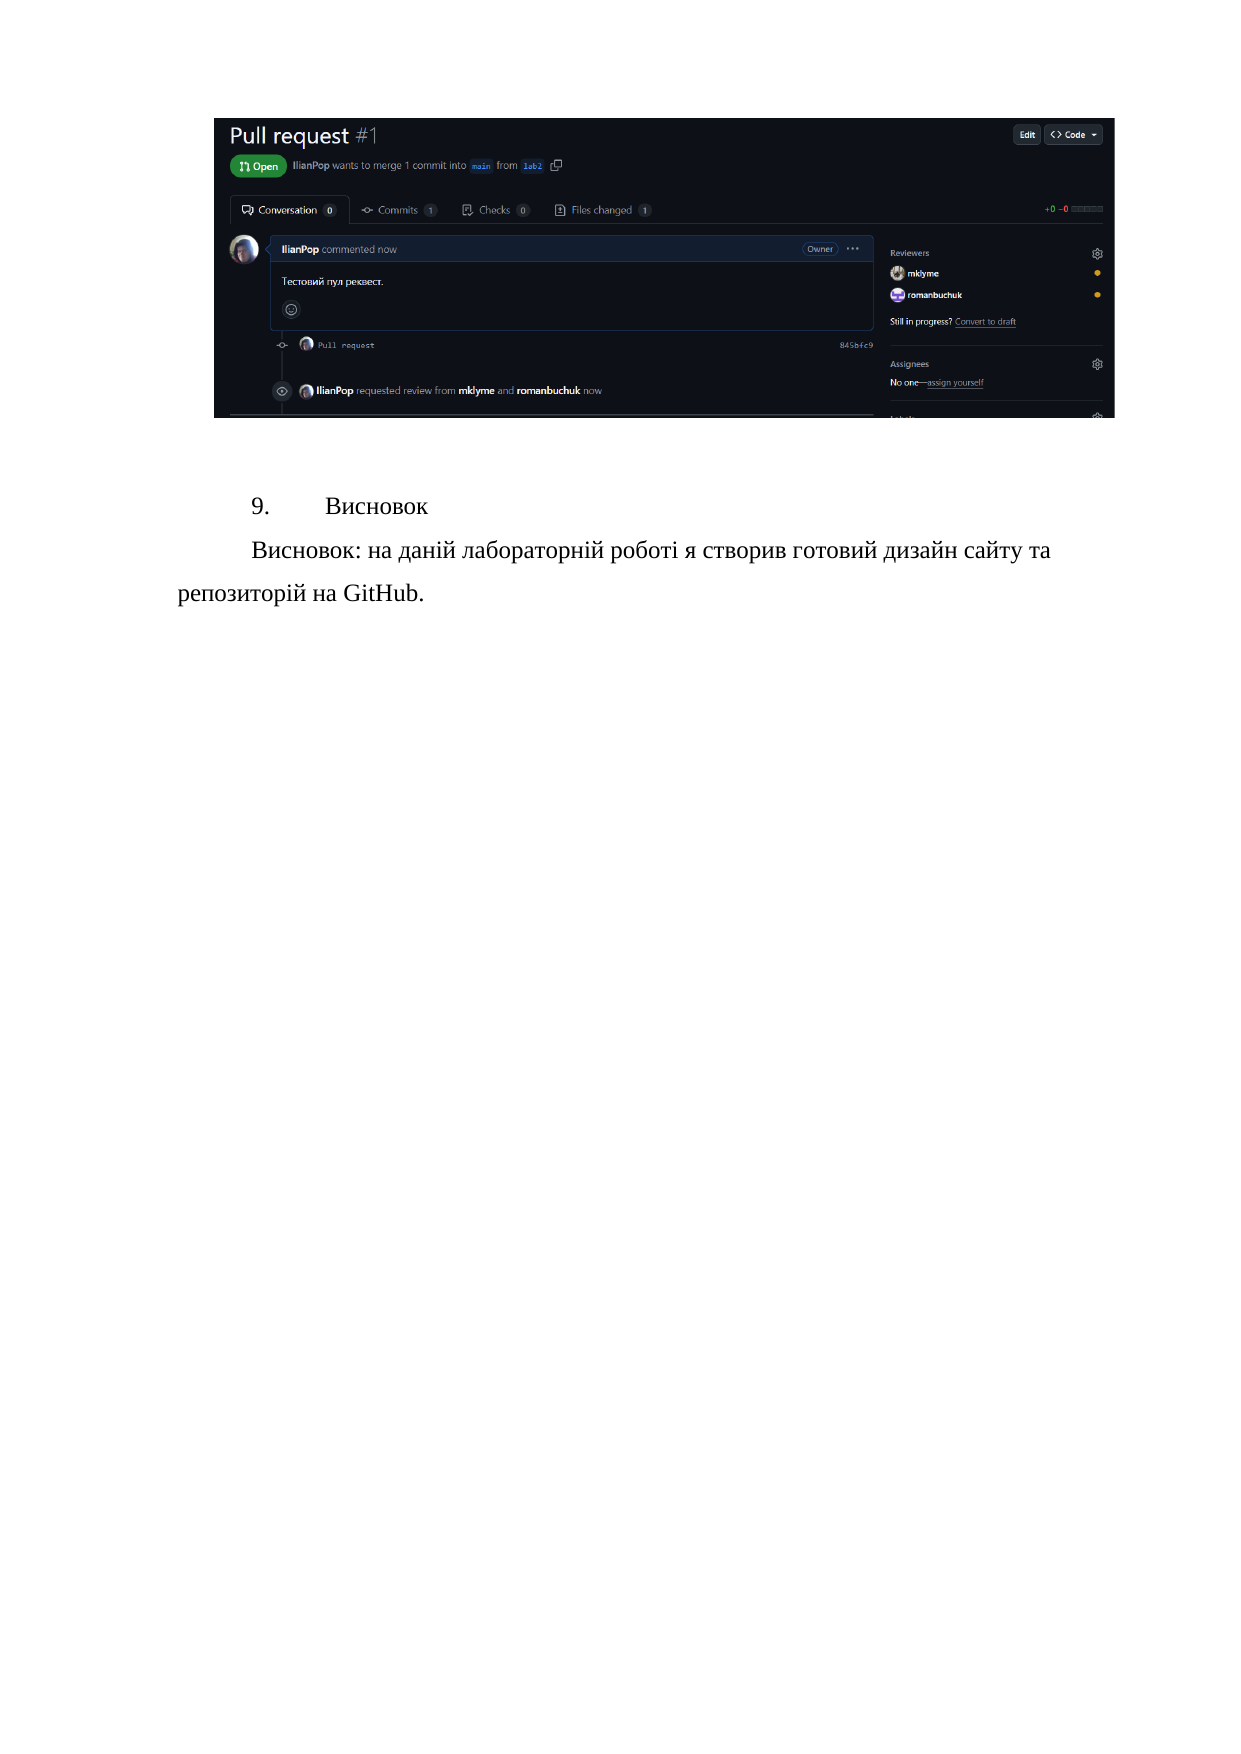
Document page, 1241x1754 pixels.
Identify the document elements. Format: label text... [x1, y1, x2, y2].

text Висновок: на даній лабораторній роботі я створив готовий дизайн сайту та репозиторій на GitHub. [177, 535, 1152, 607]
list Висновок [251, 476, 1152, 520]
picture [214, 118, 1115, 418]
